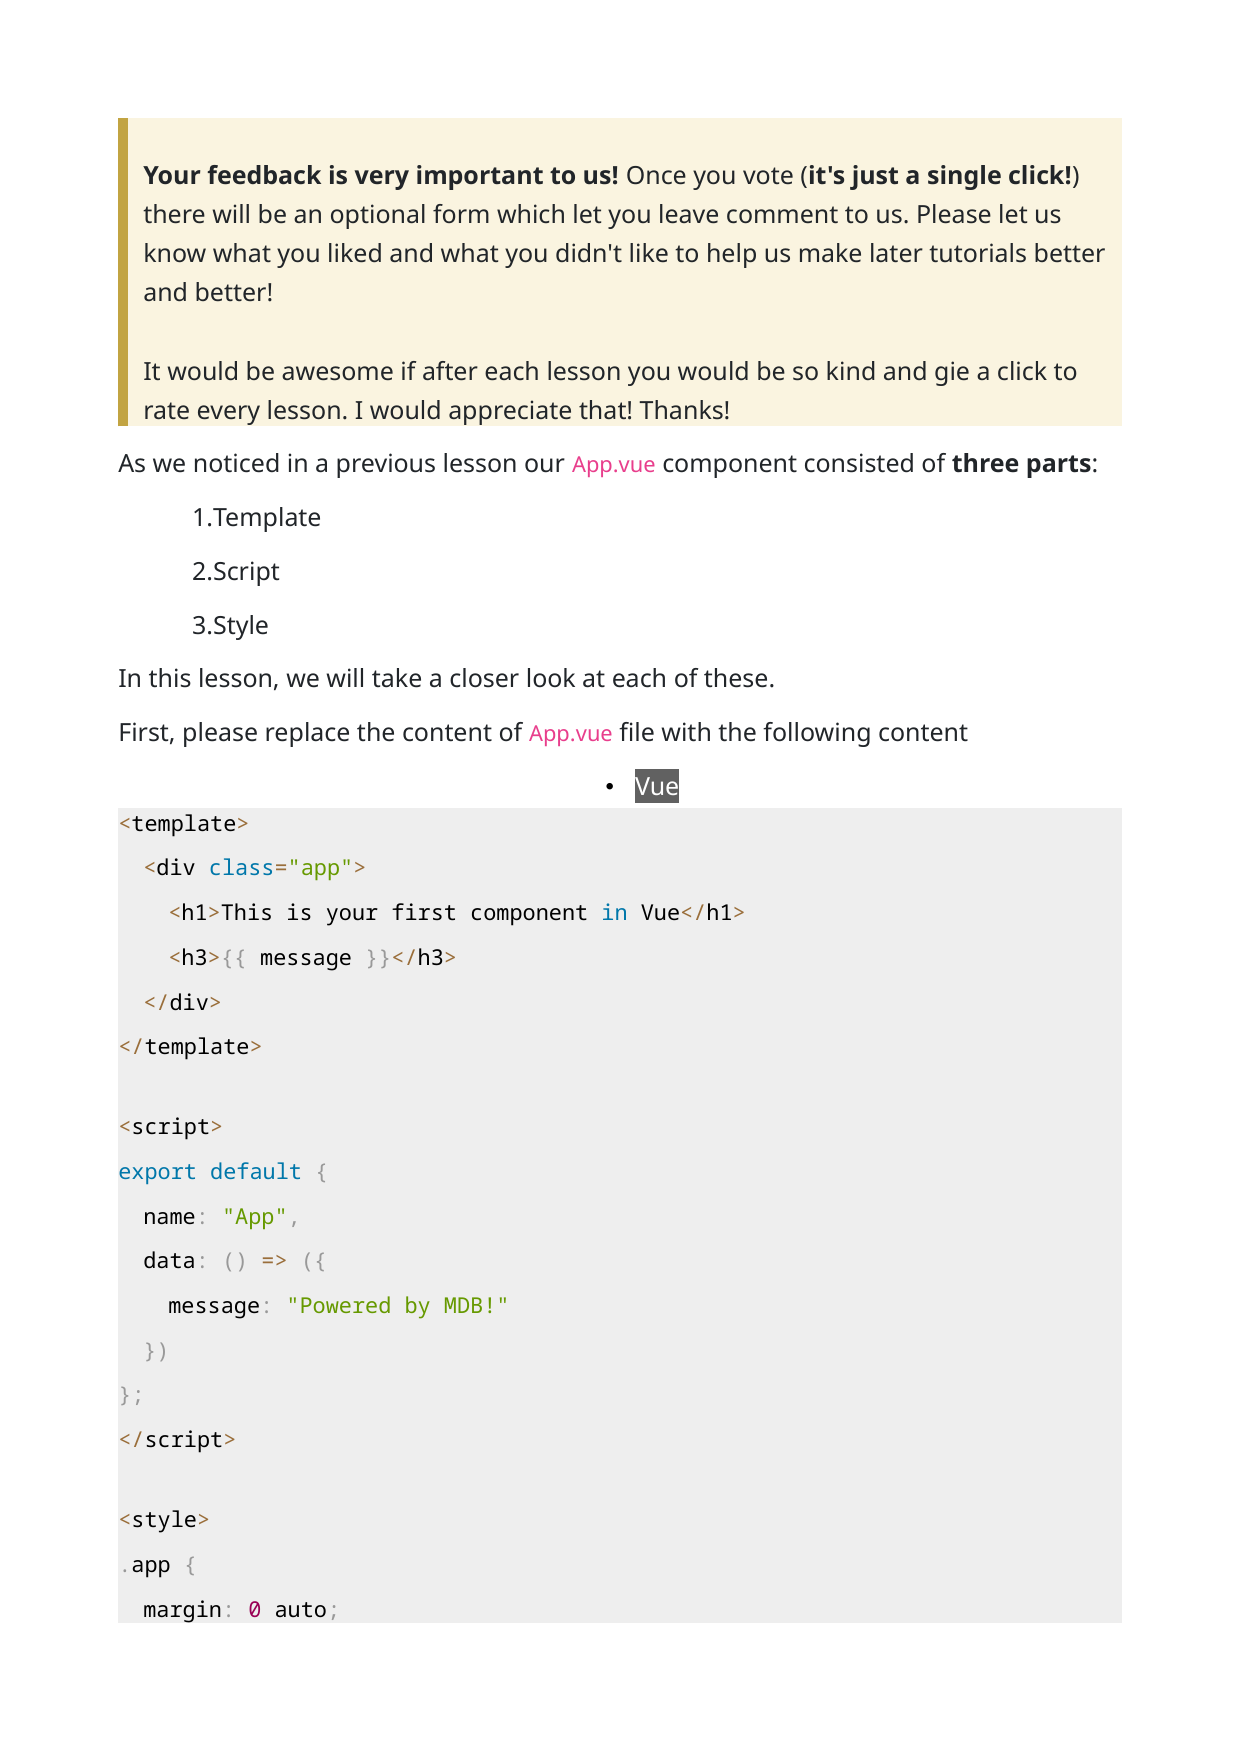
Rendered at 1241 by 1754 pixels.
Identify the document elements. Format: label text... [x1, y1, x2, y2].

text </div> [118, 986, 1122, 1016]
list Style [118, 607, 1122, 641]
list Script [118, 553, 1122, 588]
list Template [118, 500, 1122, 534]
text First, please replace the content of App.vue file with the following content [118, 715, 1122, 749]
text export default { [118, 1156, 1122, 1186]
text data: () => ({ [118, 1245, 1122, 1275]
list Vue [162, 768, 1122, 803]
text }; [118, 1379, 1122, 1409]
text <script> [118, 1111, 1122, 1141]
text <h1>This is your first component in Vue</h1> [118, 897, 1122, 927]
text In this lesson, we will take a closer look at each of these. [118, 661, 1122, 695]
text <h3>{{ message }}</h3> [118, 942, 1122, 972]
text name: "App", [118, 1201, 1122, 1230]
text message: "Powered by MDB!" [118, 1290, 1122, 1320]
text .app { [118, 1549, 1122, 1579]
text }) [118, 1335, 1122, 1364]
text <template> [118, 808, 1122, 837]
text margin: 0 auto; [118, 1593, 1122, 1623]
text </script> [118, 1424, 1122, 1454]
text As we noticed in a previous lesson our App.vue component consisted of three parts: [118, 446, 1122, 480]
text <style> [118, 1504, 1122, 1534]
text </template> [118, 1031, 1122, 1061]
text Your feedback is very important to us! Once you vote (it's just a single click!) there will be an optional form which let you leave comment to us. Please let us know what you liked and what you didn't like to help us make later tutorials better and better! It would be awesome if after each lesson you would be so kind and gie a click to rate every lesson. I would appreciate that! Thanks! [128, 118, 1122, 426]
text <div class="app"> [118, 852, 1122, 882]
